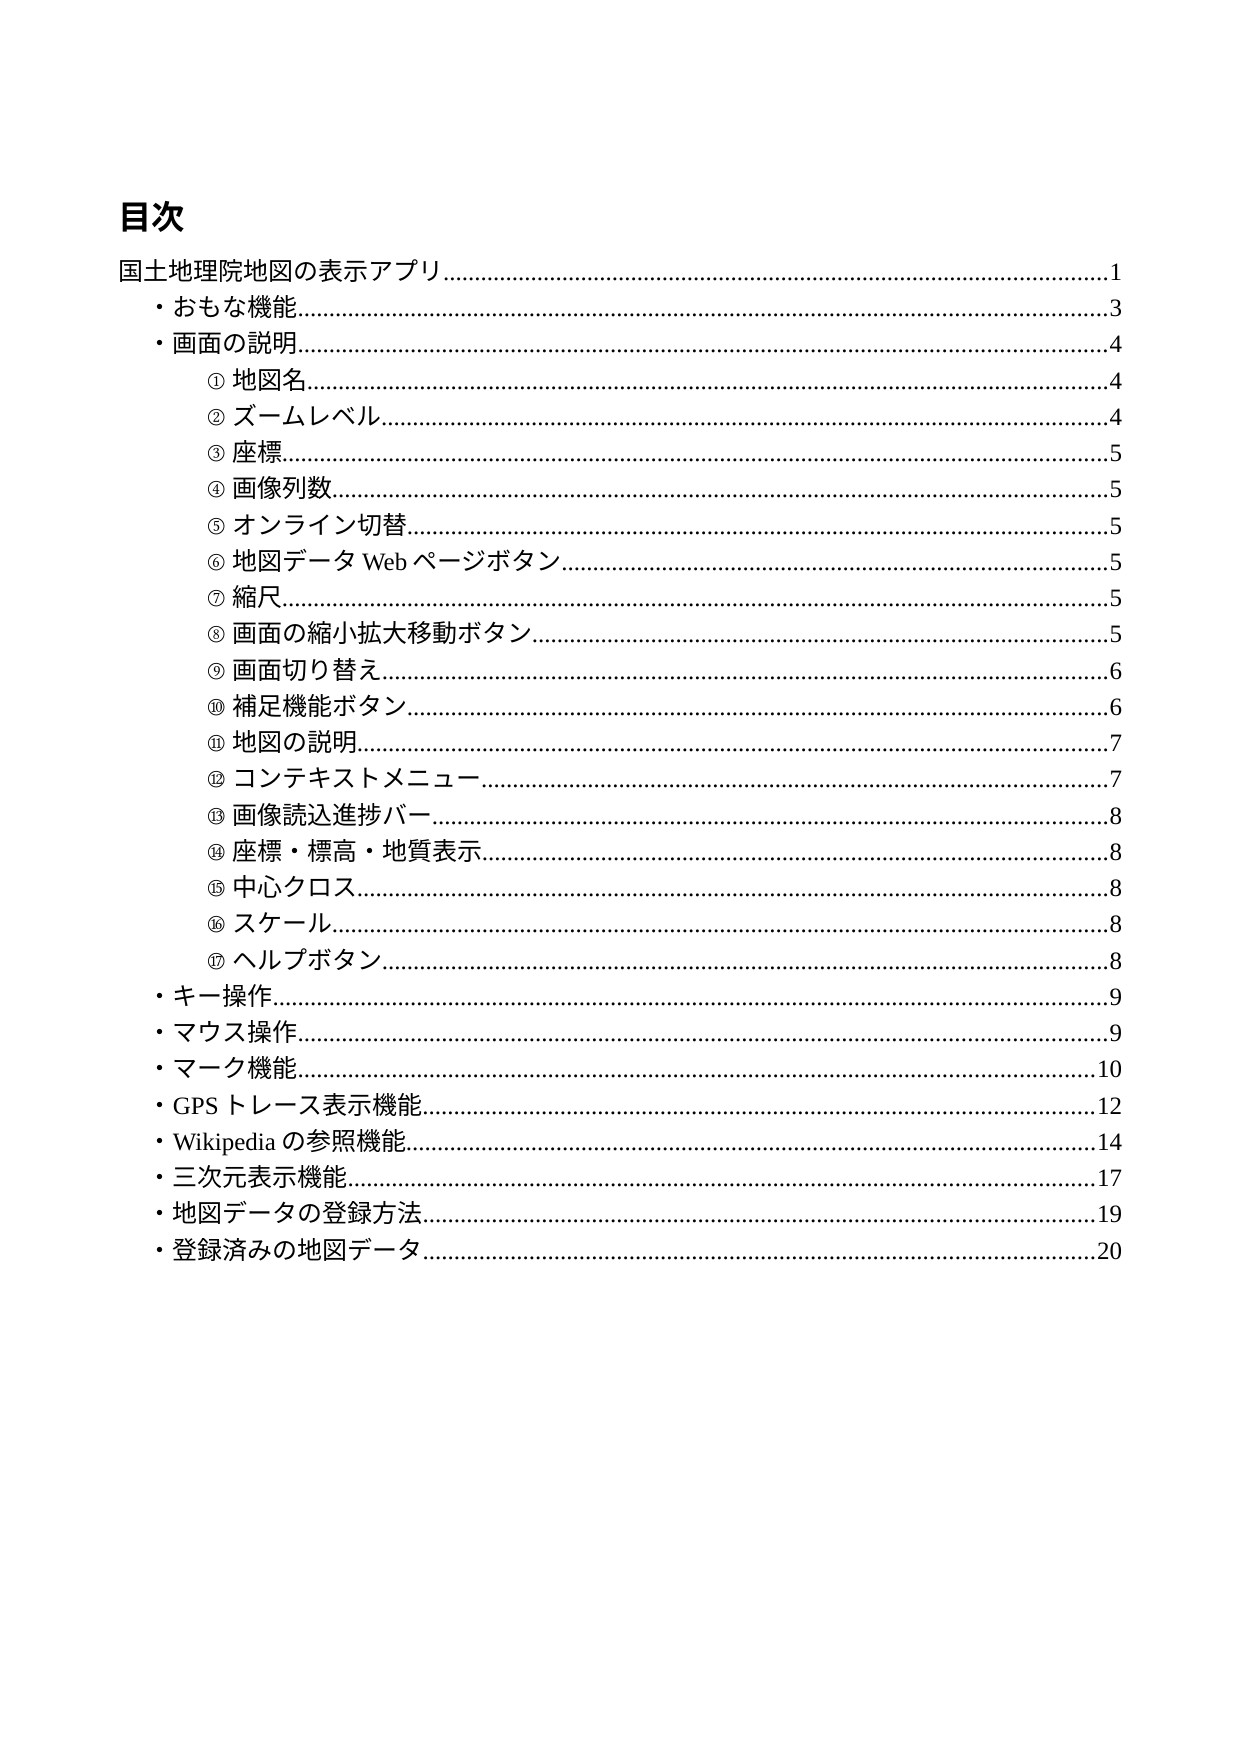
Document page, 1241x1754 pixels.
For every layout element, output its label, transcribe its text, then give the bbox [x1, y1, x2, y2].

text ⑯ スケール 8 [207, 904, 1122, 940]
text ・マーク機能 10 [148, 1049, 1122, 1085]
text ・Wikipediaの参照機能 14 [148, 1121, 1122, 1158]
text ・登録済みの地図データ 20 [148, 1230, 1122, 1266]
text ⑨ 画面切り替え 6 [207, 650, 1122, 686]
text ・地図データの登録方法 19 [148, 1194, 1122, 1230]
text ・キー操作 9 [148, 976, 1122, 1013]
text ⑭ 座標・標高・地質表示 8 [207, 831, 1122, 868]
text ・おもな機能 3 [148, 288, 1122, 324]
subtitle 目次 [118, 191, 1122, 239]
text ⑫ コンテキストメニュー 7 [207, 759, 1122, 795]
text ・GPSトレース表示機能 12 [148, 1085, 1122, 1121]
text ⑤ オンライン切替 5 [207, 505, 1122, 541]
text ・三次元表示機能 17 [148, 1158, 1122, 1194]
text ・マウス操作 9 [148, 1013, 1122, 1049]
text ② ズームレベル 4 [207, 396, 1122, 433]
text ⑩ 補足機能ボタン 6 [207, 686, 1122, 723]
text 国土地理院地図の表示アプリ 1 [118, 251, 1122, 288]
text ③ 座標 5 [207, 433, 1122, 469]
text ⑪ 地図の説明 7 [207, 723, 1122, 759]
text ④ 画像列数 5 [207, 469, 1122, 505]
text ⑰ ヘルプボタン 8 [207, 940, 1122, 976]
text ⑦ 縮尺 5 [207, 578, 1122, 614]
text ⑧ 画面の縮小拡大移動ボタン 5 [207, 614, 1122, 650]
text ⑥ 地図データWebページボタン 5 [207, 541, 1122, 578]
text ① 地図名 4 [207, 360, 1122, 396]
text ⑬ 画像読込進捗バー 8 [207, 795, 1122, 831]
text ・画面の説明 4 [148, 324, 1122, 360]
text ⑮ 中心クロス 8 [207, 868, 1122, 904]
